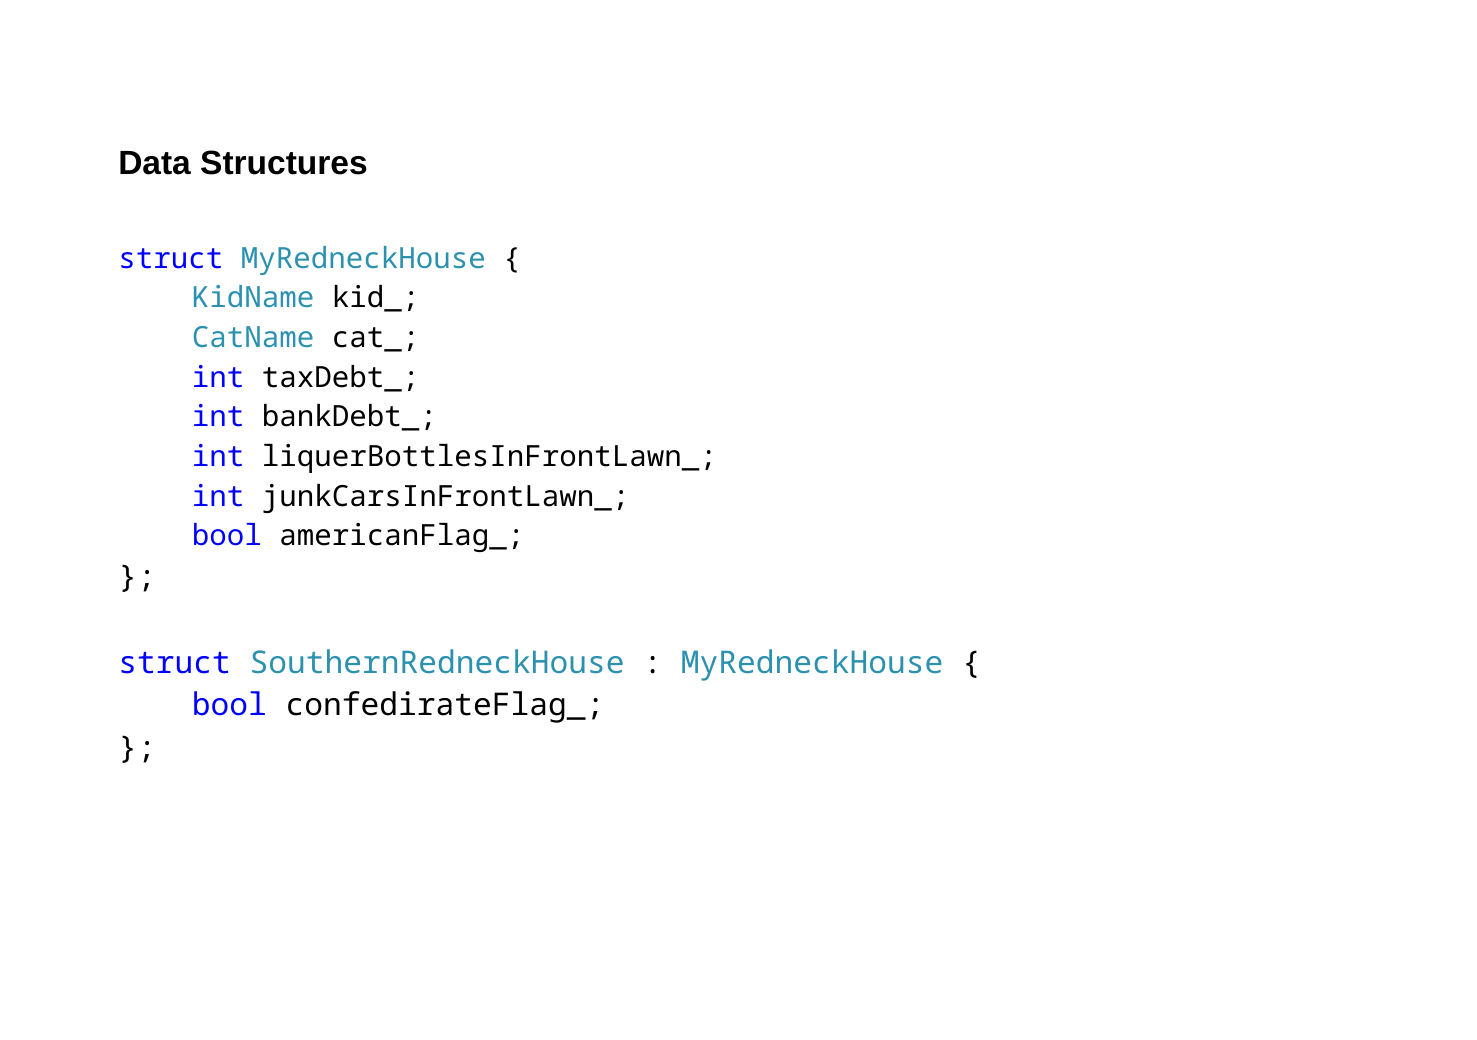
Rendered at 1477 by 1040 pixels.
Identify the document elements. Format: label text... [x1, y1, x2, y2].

text int taxDebt_; [118, 356, 1358, 396]
text int liquerBottlesInFrontLawn_; [118, 435, 1358, 475]
text }; [118, 725, 1358, 767]
text CatName cat_; [118, 316, 1358, 356]
text bool americanFlag_; [118, 515, 1358, 554]
text struct SouthernRedneckHouse : MyRedneckHouse { [118, 639, 1358, 682]
text struct MyRedneckHouse { [118, 237, 1358, 277]
text int junkCarsInFrontLawn_; [118, 475, 1358, 515]
text int bankDebt_; [118, 396, 1358, 435]
subtitle Data Structures [118, 143, 1358, 182]
text KidName kid_; [118, 277, 1358, 316]
text bool confedirateFlag_; [118, 682, 1358, 725]
text }; [118, 554, 1358, 597]
